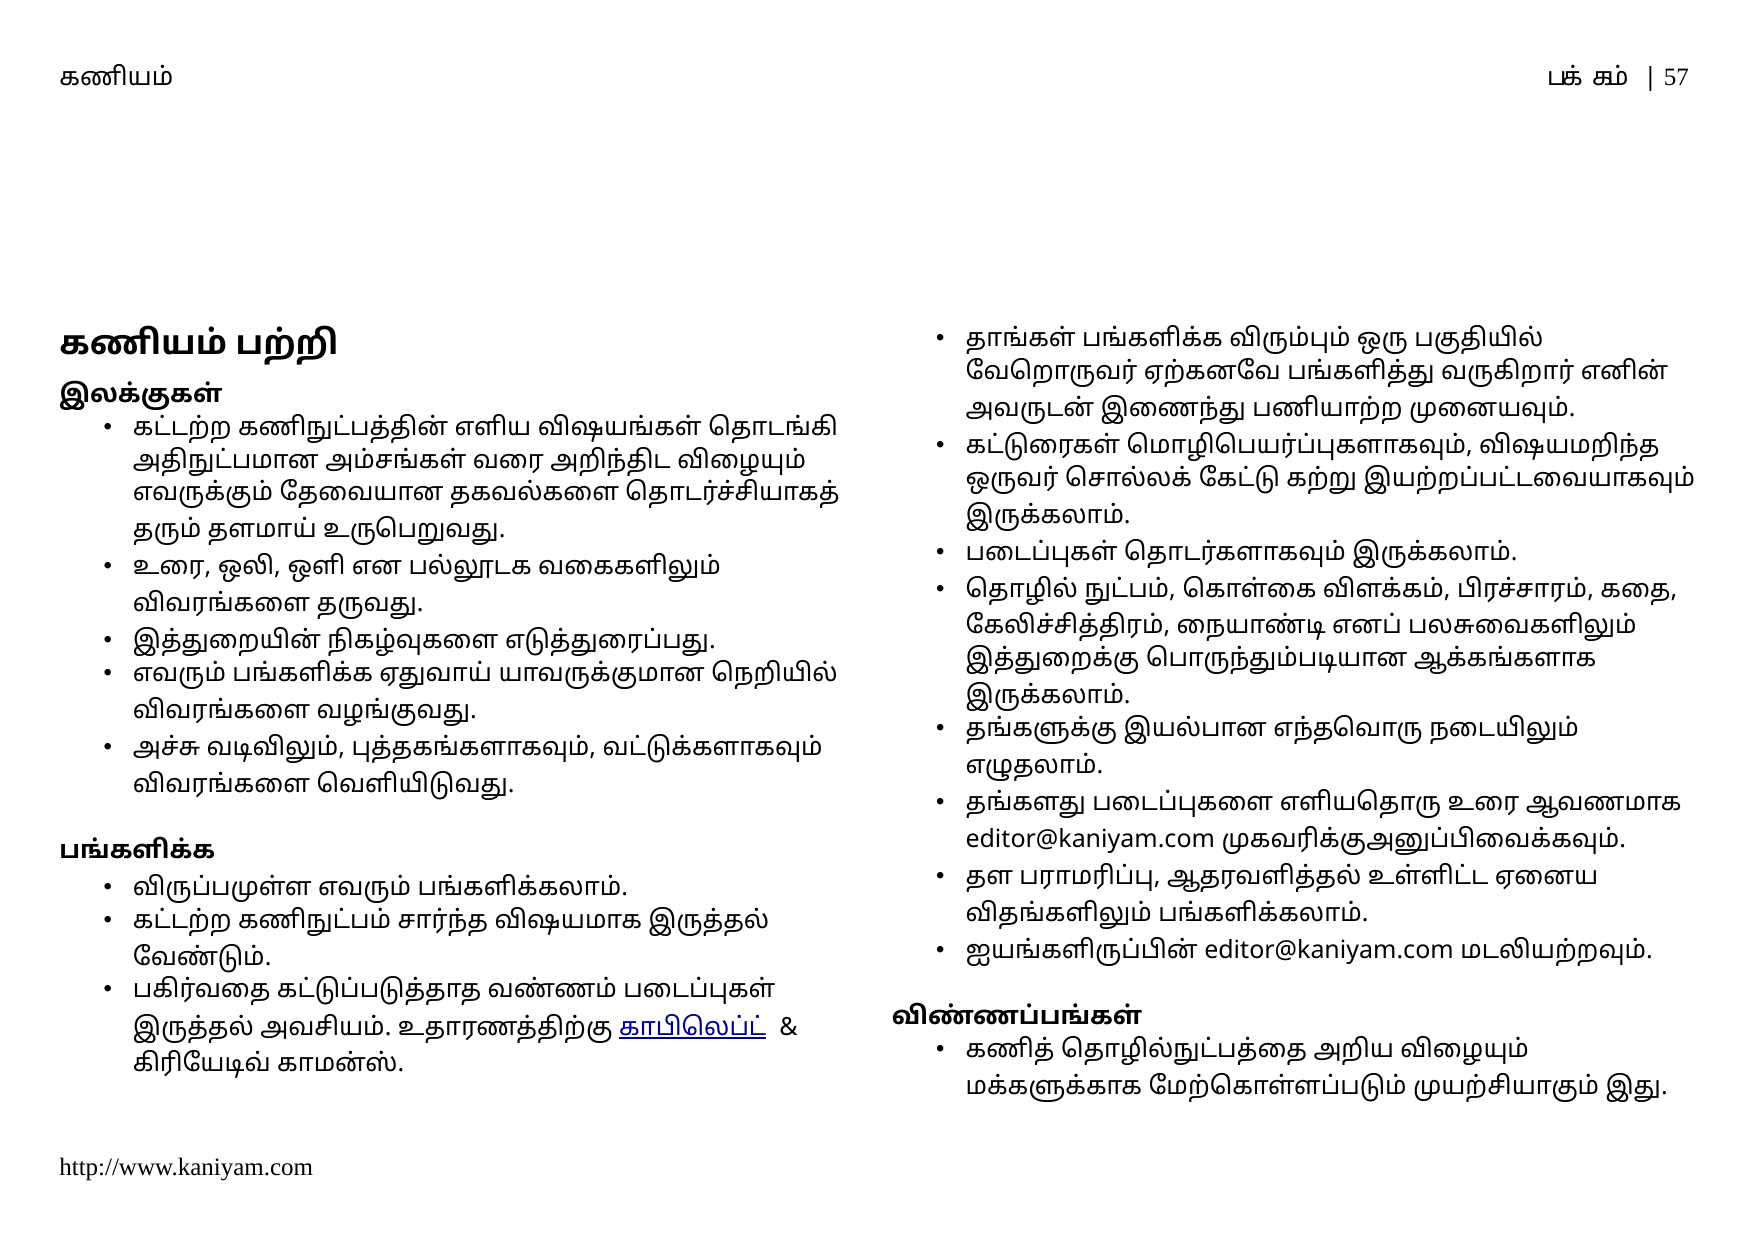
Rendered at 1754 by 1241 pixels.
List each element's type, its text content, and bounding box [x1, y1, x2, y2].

list தங்களது படைப்புகளை எளியதொரு உரை ஆவணமாக editor@kaniyam.com முகவரிக்குஅனுப்பிவைக்கவும். [936, 783, 1695, 857]
list கட்டுரைகள் மொழிபெயர்ப்புகளாகவும், விஷயமறிந்த ஒருவர் சொல்லக் கேட்டு கற்று இயற்றப்பட்டவையாகவும் இருக்கலாம். [936, 427, 1695, 533]
list இத்துறையின் நிகழ்வுகளை எடுத்துரைப்பது. [103, 622, 862, 659]
text விண்ணப்பங்கள் [892, 1002, 1695, 1035]
list பகிர்வதை கட்டுப்படுத்தாத வண்ணம் படைப்புகள் இருத்தல் அவசியம். உதாரணத்திற்கு காபிலெப்ட் & கிரியேடிவ் காமன்ஸ். [103, 976, 862, 1082]
list தள பராமரிப்பு, ஆதரவளித்தல் உள்ளிட்ட ஏனைய விதங்களிலும் பங்களிக்கலாம். [936, 857, 1695, 931]
list எவரும் பங்களிக்க ஏதுவாய் யாவருக்குமான நெறியில் விவரங்களை வழங்குவது. [103, 659, 862, 728]
list உரை, ஒலி, ஒளி என பல்லூடக வகைகளிலும் விவரங்களை தருவது. [103, 548, 862, 622]
list விருப்பமுள்ள எவரும் பங்களிக்கலாம். [103, 869, 862, 906]
text பங்களிக்க [59, 836, 862, 869]
list அச்சு வடிவிலும், புத்தகங்களாகவும், வட்டுக்களாகவும் விவரங்களை வெளியிடுவது. [103, 728, 862, 802]
subtitle கணியம் பற்றி [59, 324, 862, 368]
list தங்களுக்கு இயல்பான எந்தவொரு நடையிலும் எழுதலாம். [936, 714, 1695, 783]
text இலக்குகள் [59, 380, 862, 413]
list தொழில் நுட்பம், கொள்கை விளக்கம், பிரச்சாரம், கதை, கேலிச்சித்திரம், நையாண்டி எனப் பலசுவைகளிலும் இத்துறைக்கு பொருந்தும்படியான ஆக்கங்களாக இருக்கலாம். [936, 570, 1695, 714]
list தாங்கள் பங்களிக்க விரும்பும் ஒரு பகுதியில் வேறொருவர் ஏற்கனவே பங்களித்து வருகிறார் எனின் அவருடன் இணைந்து பணியாற்ற முனையவும். [936, 324, 1695, 427]
list கணித் தொழில்நுட்பத்தை அறிய விழையும் மக்களுக்காக மேற்கொள்ளப்படும் முயற்சியாகும் இது. [936, 1035, 1695, 1104]
list கட்டற்ற கணிநுட்பத்தின் எளிய விஷயங்கள் தொடங்கி அதிநுட்பமான அம்சங்கள் வரை அறிந்திட விழையும் எவருக்கும் தேவையான தகவல்களை தொடர்ச்சியாகத் தரும் தளமாய் உருபெறுவது. [103, 413, 862, 548]
list ஐயங்களிருப்பின் editor@kaniyam.com மடலியற்றவும். [936, 931, 1695, 968]
list படைப்புகள் தொடர்களாகவும் இருக்கலாம். [936, 533, 1695, 570]
list கட்டற்ற கணிநுட்பம் சார்ந்த விஷயமாக இருத்தல் வேண்டும். [103, 906, 862, 976]
